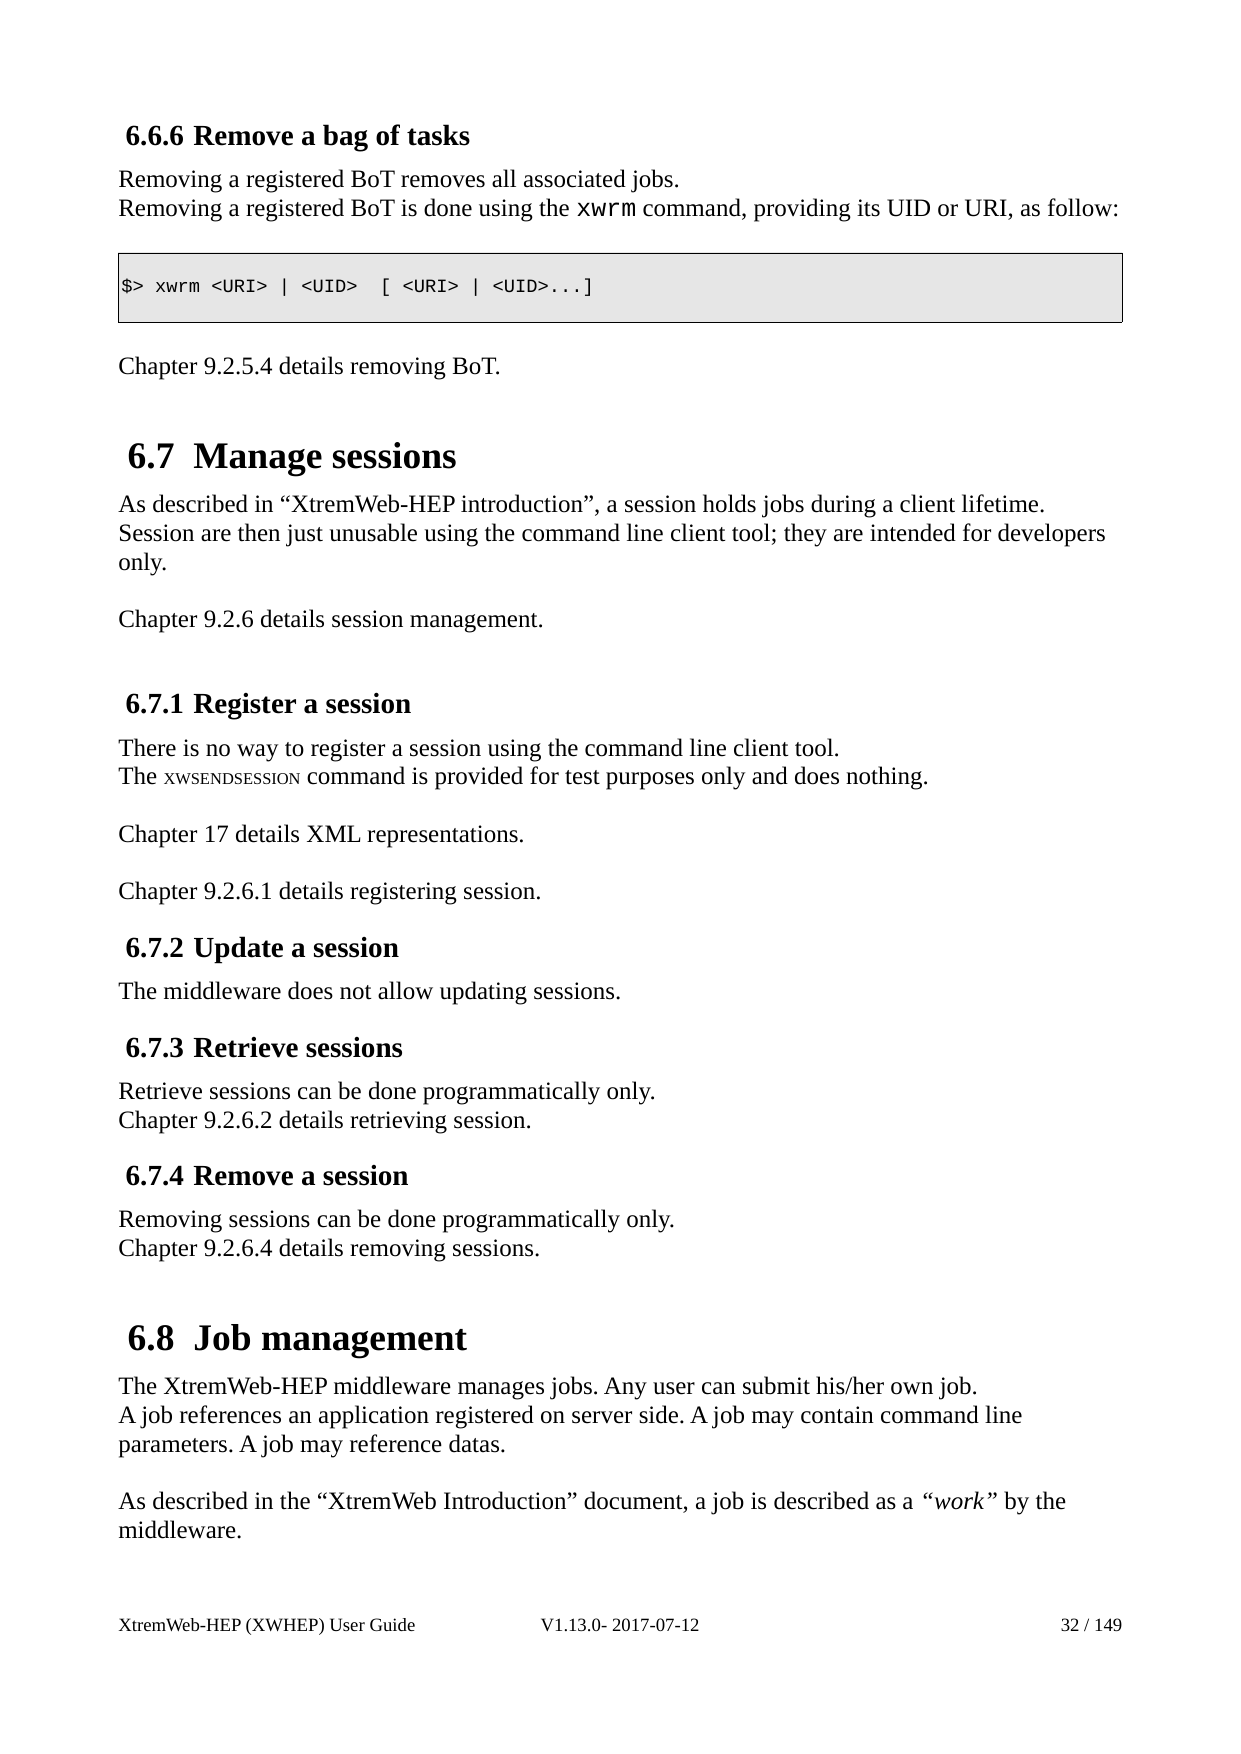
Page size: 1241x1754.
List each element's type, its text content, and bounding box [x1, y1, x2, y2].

text Chapter 17 details XML representations. [118, 819, 1122, 848]
text Session are then just unusable using the command line client tool; they are intended for developers only. [118, 518, 1122, 575]
text Chapter 9.2.6 details session management. [118, 604, 1122, 633]
text As described in “XtremWeb-HEP introduction”, a session holds jobs during a client lifetime. [118, 489, 1122, 518]
subtitle Remove a bag of tasks [118, 118, 1122, 152]
text The xwsendsession command is provided for test purposes only and does nothing. [118, 761, 1122, 790]
subtitle Update a session [118, 930, 1122, 964]
text Chapter 9.2.6.1 details registering session. [118, 876, 1122, 905]
text Chapter 9.2.6.4 details removing sessions. [118, 1233, 1122, 1262]
subtitle Job management [118, 1316, 1122, 1359]
text Retrieve sessions can be done programmatically only. [118, 1076, 1122, 1105]
text There is no way to register a session using the command line client tool. [118, 733, 1122, 761]
text Removing sessions can be done programmatically only. [118, 1204, 1122, 1233]
subtitle Remove a session [118, 1158, 1122, 1192]
text The XtremWeb-HEP middleware manages jobs. Any user can submit his/her own job. [118, 1371, 1122, 1400]
text Removing a registered BoT removes all associated jobs. [118, 164, 1122, 193]
subtitle Manage sessions [118, 433, 1122, 477]
subtitle Register a session [118, 687, 1122, 720]
text Chapter 9.2.6.2 details retrieving session. [118, 1105, 1122, 1133]
text Removing a registered BoT is done using the xwrm command, providing its UID or URI, as follow: [118, 193, 1122, 224]
text A job references an application registered on server side. A job may contain command line parameters. A job may reference datas. [118, 1400, 1122, 1458]
text $> xwrm <URI> | <UID> [ <URI> | <UID>...] [119, 274, 1122, 295]
text As described in the “XtremWeb Introduction” document, a job is described as a “work” by the middleware. [118, 1486, 1122, 1544]
subtitle Retrieve sessions [118, 1030, 1122, 1063]
text Chapter 9.2.5.4 details removing BoT. [118, 351, 1122, 380]
text The middleware does not allow updating sessions. [118, 976, 1122, 1005]
